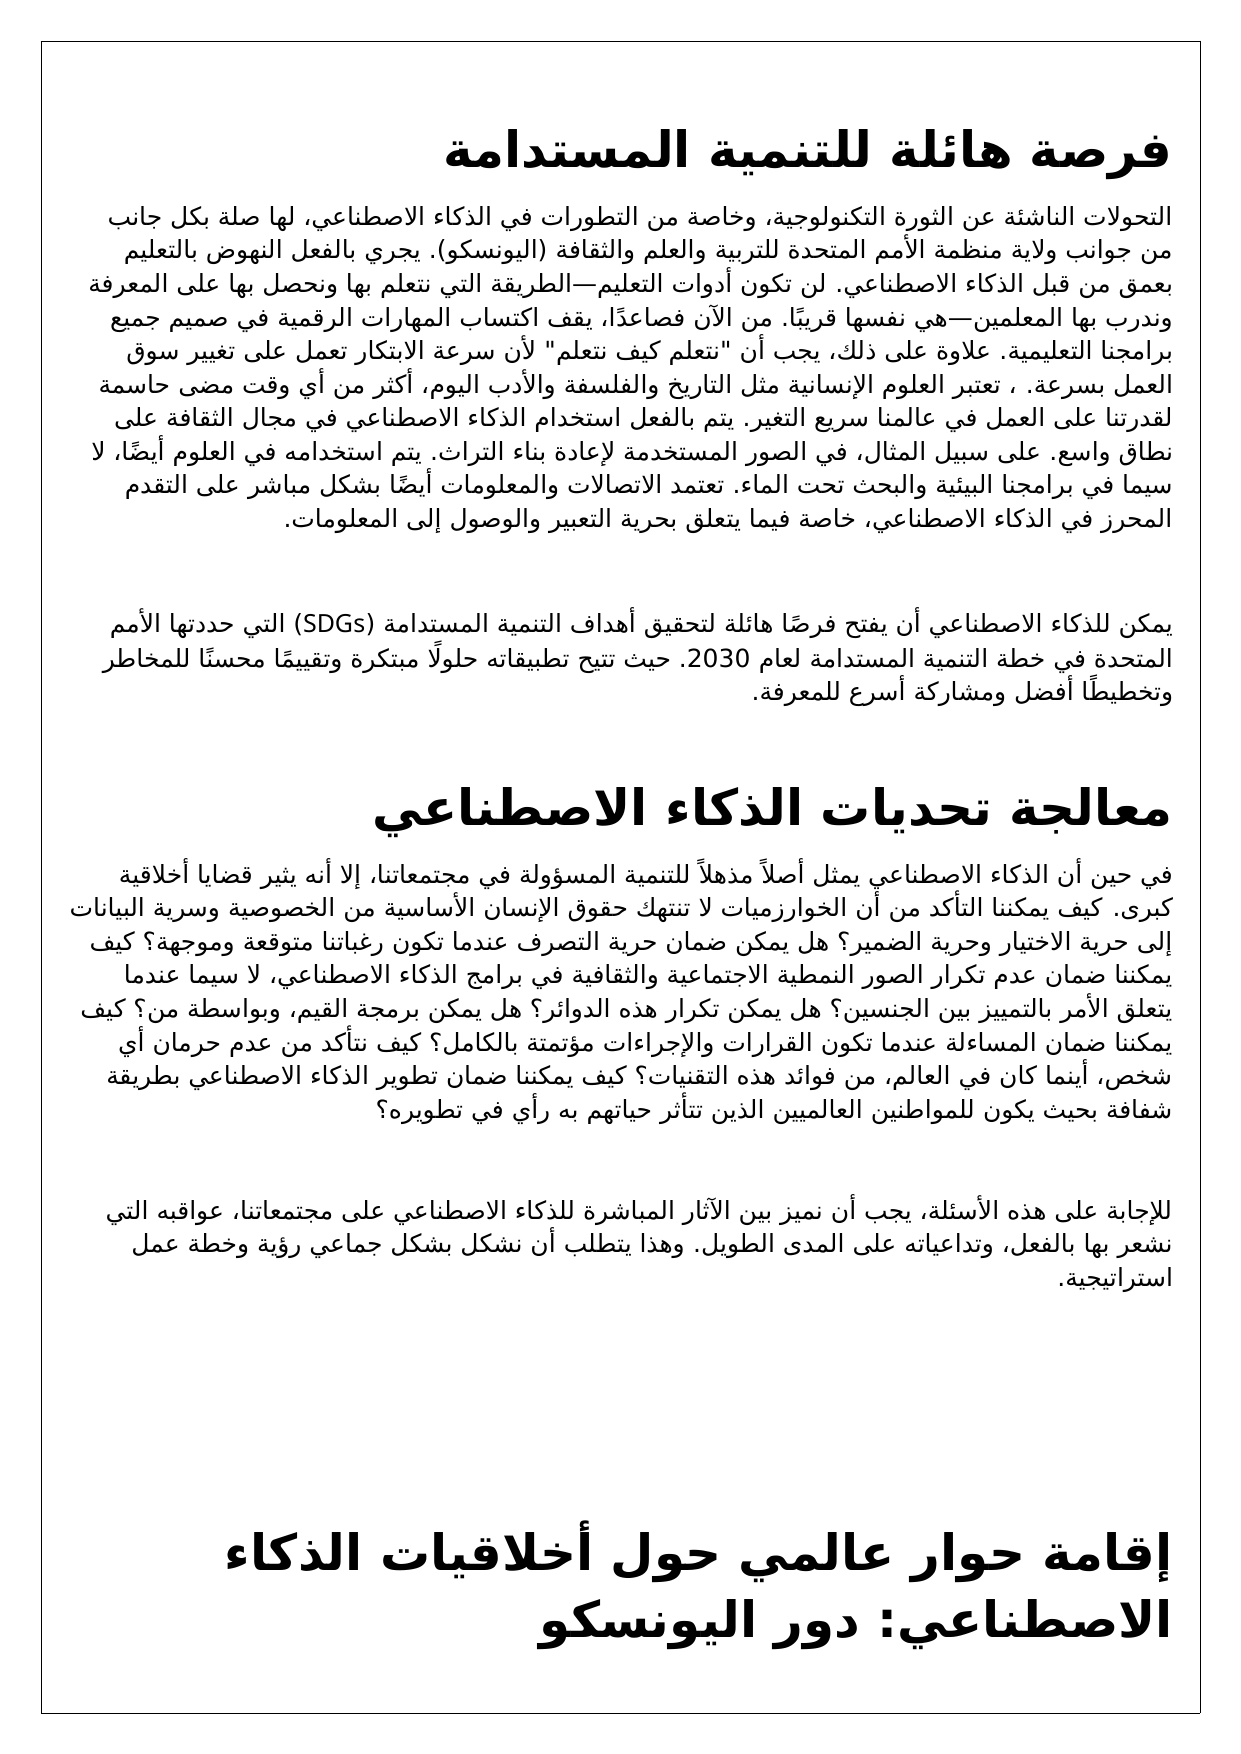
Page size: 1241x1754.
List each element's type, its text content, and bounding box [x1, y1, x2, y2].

text إقامة حوار عالمي حول أخلاقيات الذكاء الاصطناعي: دور اليونسكو [68, 1524, 1173, 1649]
text التحولات الناشئة عن الثورة التكنولوجية، وخاصة من التطورات في الذكاء الاصطناعي، لها صلة بكل جانب من جوانب ولاية منظمة الأمم المتحدة للتربية والعلم والثقافة (اليونسكو). يجري بالفعل النهوض بالتعليم بعمق من قبل الذكاء الاصطناعي. لن تكون أدوات التعليم—الطريقة التي نتعلم بها ونحصل بها على المعرفة وندرب بها المعلمين—هي نفسها قريبًا. من الآن فصاعدًا، يقف اكتساب المهارات الرقمية في صميم جميع برامجنا التعليمية. علاوة على ذلك، يجب أن "نتعلم كيف نتعلم" لأن سرعة الابتكار تعمل على تغيير سوق العمل بسرعة. ، تعتبر العلوم الإنسانية مثل التاريخ والفلسفة والأدب اليوم، أكثر من أي وقت مضى حاسمة لقدرتنا على العمل في عالمنا سريع التغير. يتم بالفعل استخدام الذكاء الاصطناعي في مجال الثقافة على نطاق واسع. على سبيل المثال، في الصور المستخدمة لإعادة بناء التراث. يتم استخدامه في العلوم أيضًا، لا سيما في برامجنا البيئية والبحث تحت الماء. تعتمد الاتصالات والمعلومات أيضًا بشكل مباشر على التقدم المحرز في الذكاء الاصطناعي، خاصة فيما يتعلق بحرية التعبير والوصول إلى المعلومات. [68, 202, 1173, 533]
text للإجابة على هذه الأسئلة، يجب أن نميز بين الآثار المباشرة للذكاء الاصطناعي على مجتمعاتنا، عواقبه التي نشعر بها بالفعل، وتداعياته على المدى الطويل. وهذا يتطلب أن نشكل بشكل جماعي رؤية وخطة عمل استراتيجية. [68, 1196, 1173, 1292]
text في حين أن الذكاء الاصطناعي يمثل أصلاً مذهلاً للتنمية المسؤولة في مجتمعاتنا، إلا أنه يثير قضايا أخلاقية كبرى. كيف يمكننا التأكد من أن الخوارزميات لا تنتهك حقوق الإنسان الأساسية من الخصوصية وسرية البيانات إلى حرية الاختيار وحرية الضمير؟ هل يمكن ضمان حرية التصرف عندما تكون رغباتنا متوقعة وموجهة؟ كيف يمكننا ضمان عدم تكرار الصور النمطية الاجتماعية والثقافية في برامج الذكاء الاصطناعي، لا سيما عندما يتعلق الأمر بالتمييز بين الجنسين؟ هل يمكن تكرار هذه الدوائر؟ هل يمكن برمجة القيم، وبواسطة من؟ كيف يمكننا ضمان المساءلة عندما تكون القرارات والإجراءات مؤتمتة بالكامل؟ كيف نتأكد من عدم حرمان أي شخص، أينما كان في العالم، من فوائد هذه التقنيات؟ كيف يمكننا ضمان تطوير الذكاء الاصطناعي بطريقة شفافة بحيث يكون للمواطنين العالميين الذين تتأثر حياتهم به رأي في تطويره؟ [68, 860, 1173, 1124]
text يمكن للذكاء الاصطناعي أن يفتح فرصًا هائلة لتحقيق أهداف التنمية المستدامة (SDGs) التي حددتها الأمم المتحدة في خطة التنمية المستدامة لعام 2030. حيث تتيح تطبيقاته حلولًا مبتكرة وتقييمًا محسنًا للمخاطر وتخطيطًا أفضل ومشاركة أسرع للمعرفة. [68, 605, 1173, 706]
text معالجة تحديات الذكاء الاصطناعي [68, 778, 1173, 837]
text فرصة هائلة للتنمية المستدامة [68, 121, 1173, 179]
